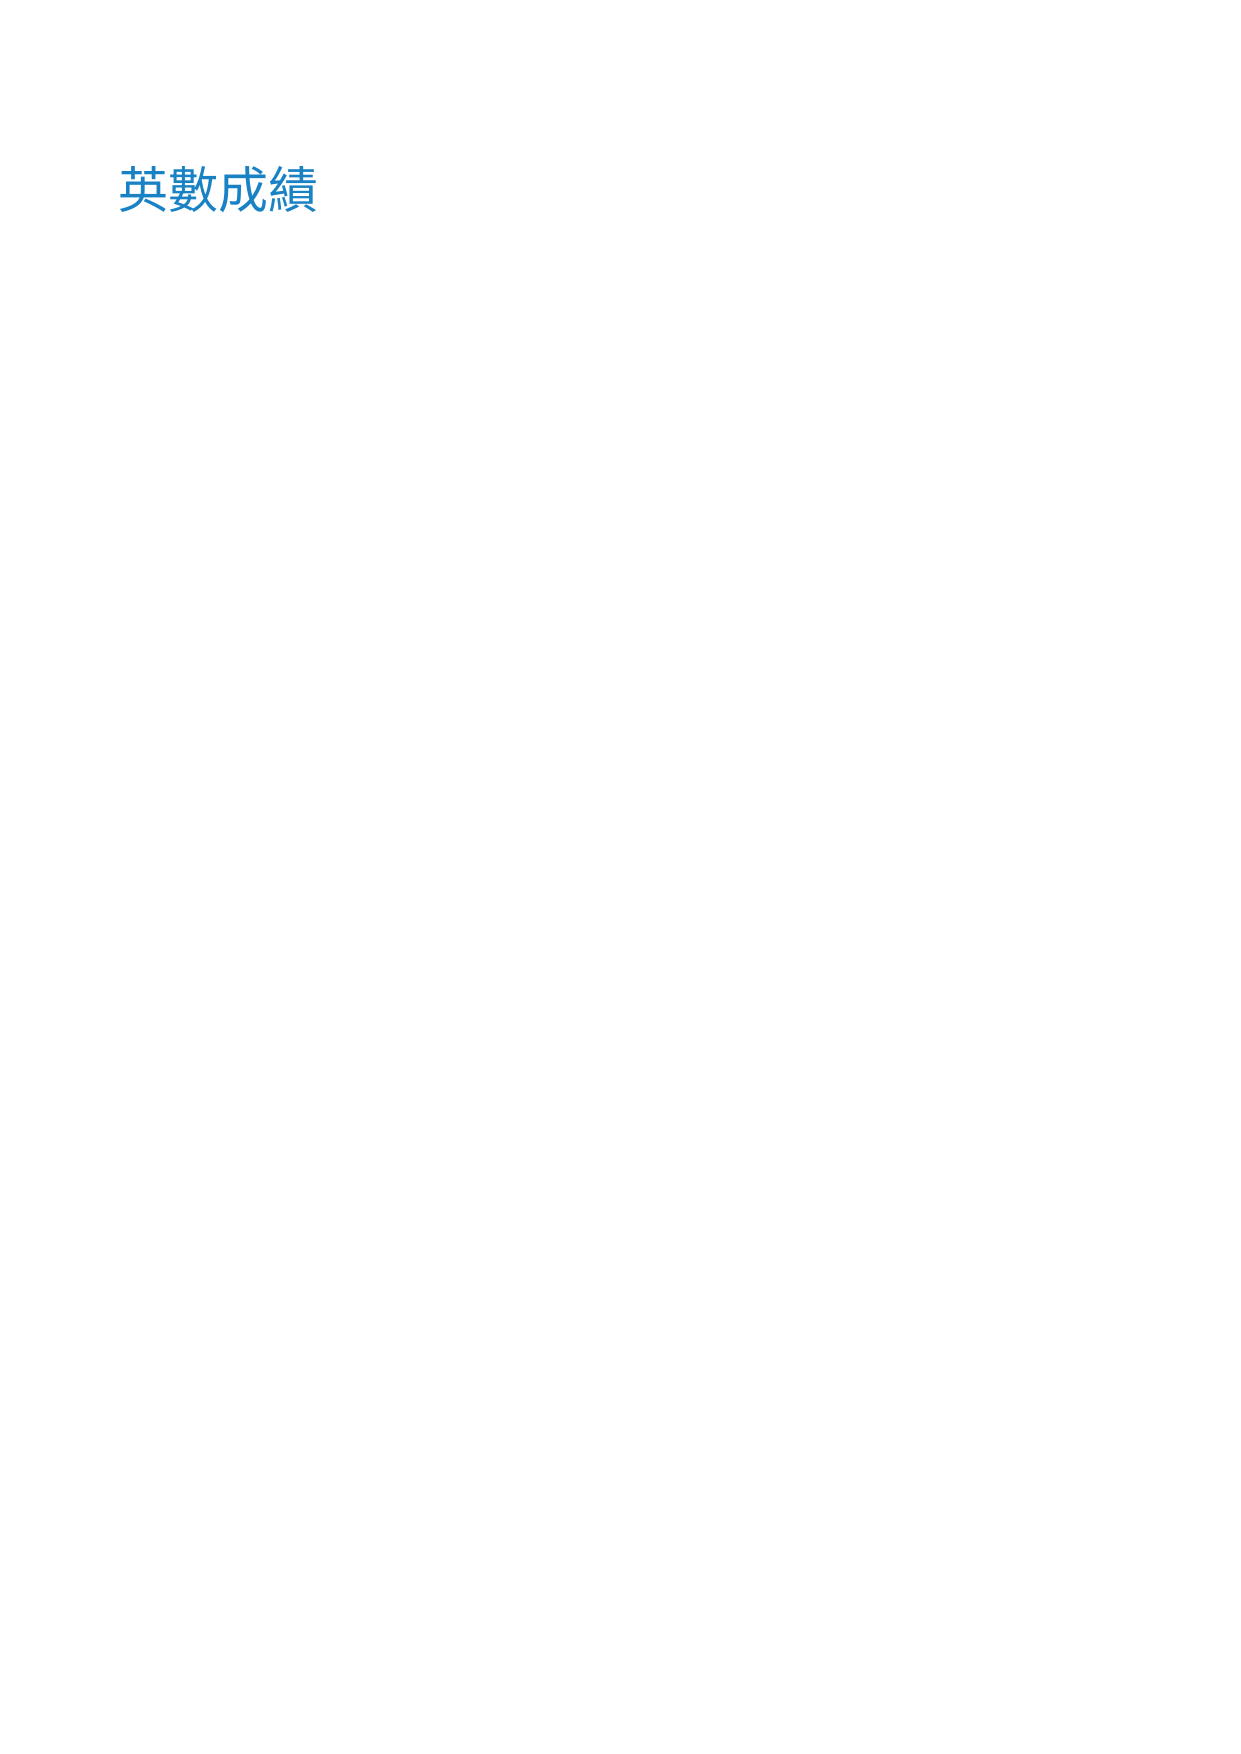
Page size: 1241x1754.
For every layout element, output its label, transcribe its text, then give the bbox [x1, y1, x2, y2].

subtitle 英數成績 [118, 151, 1122, 223]
